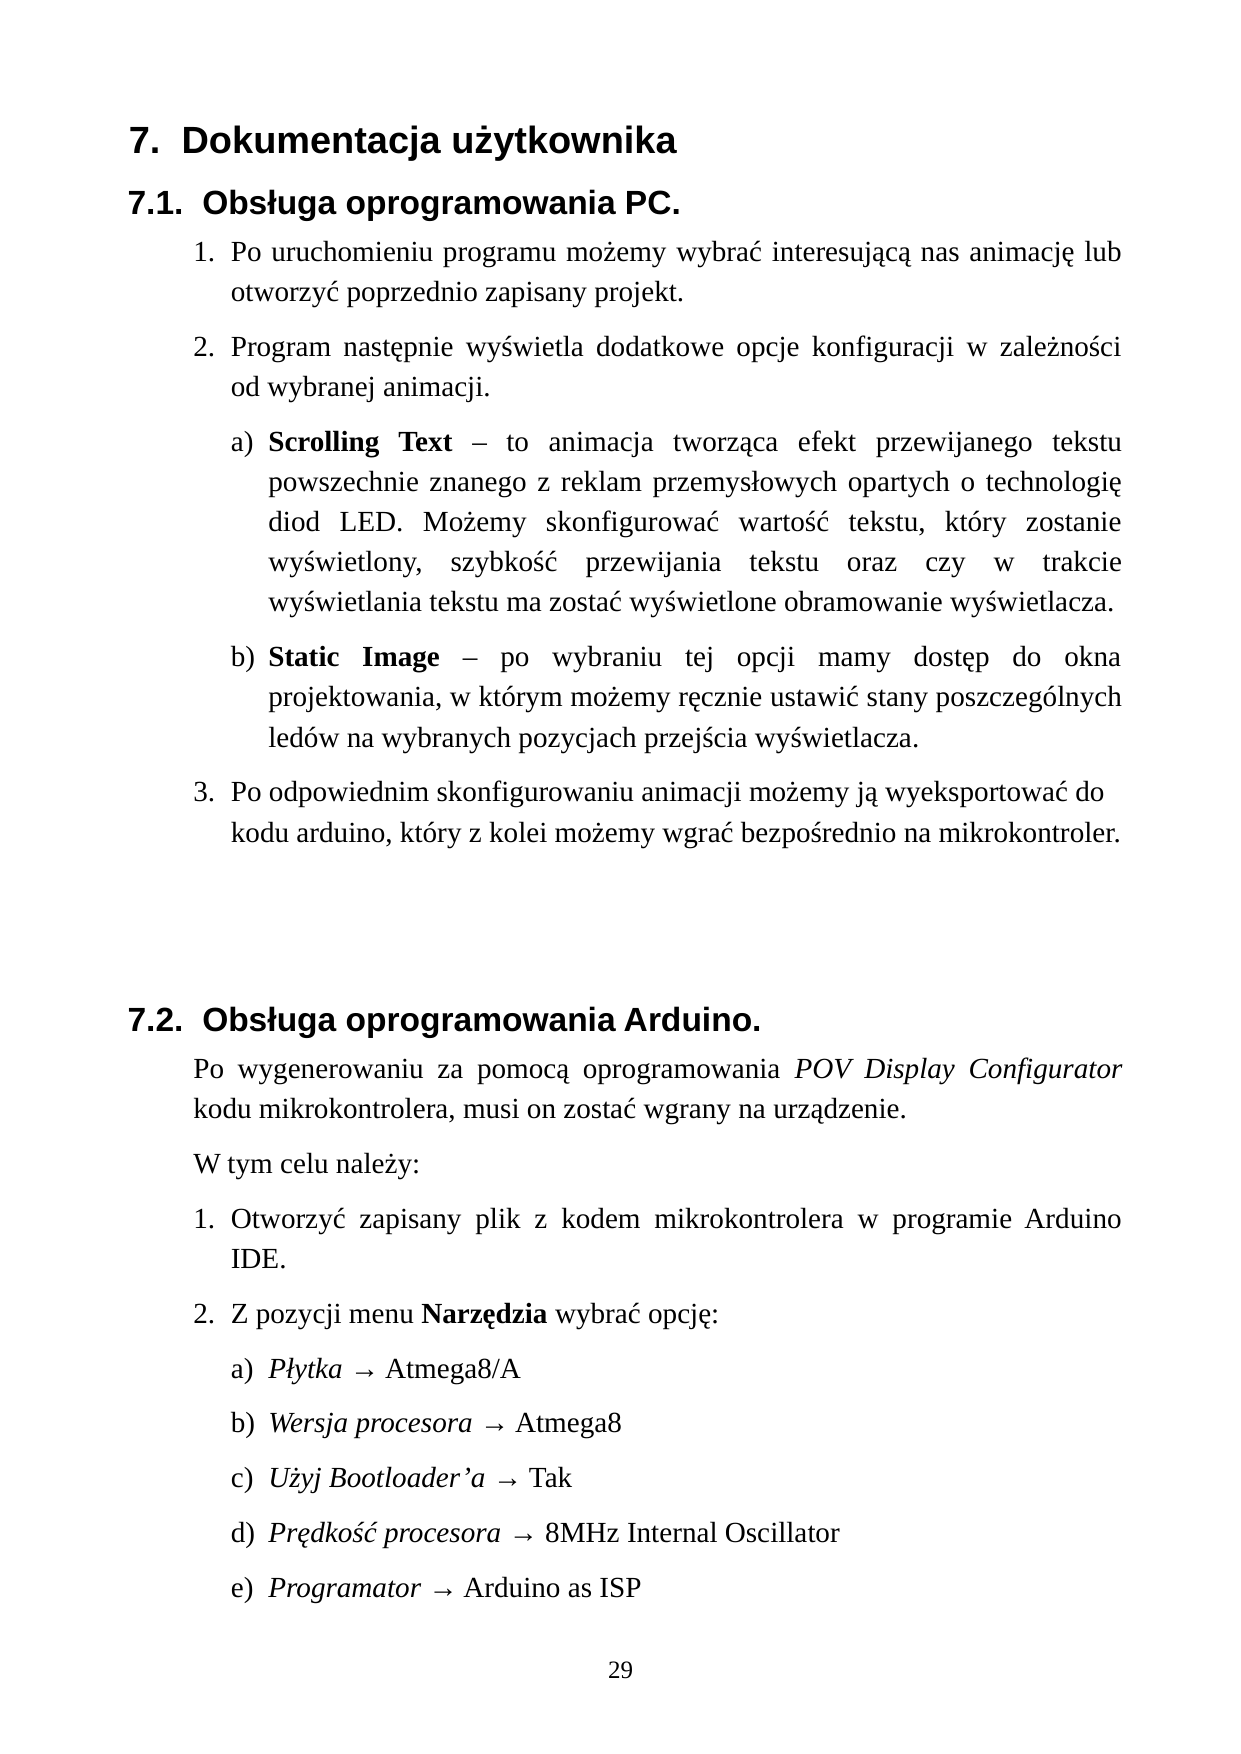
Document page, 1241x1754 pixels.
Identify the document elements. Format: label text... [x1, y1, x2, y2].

list Płytka → Atmega8/A [231, 1351, 1122, 1384]
list W tym celu należy: [156, 1146, 1122, 1180]
list Z pozycji menu Narzędzia wybrać opcję: [193, 1296, 1122, 1329]
list Po wygenerowaniu za pomocą oprogramowania POV Display Configurator kodu mikrokontrolera, musi on zostać wgrany na urządzenie. [156, 1051, 1122, 1125]
list Otworzyć zapisany plik z kodem mikrokontrolera w programie Arduino IDE. [193, 1201, 1122, 1275]
list Static Image – po wybraniu tej opcji mamy dostęp do okna projektowania, w którym możemy ręcznie ustawić stany poszczególnych ledów na wybranych pozycjach przejścia wyświetlacza. [231, 639, 1122, 753]
list Po uruchomieniu programu możemy wybrać interesującą nas animację lub otworzyć poprzednio zapisany projekt. [193, 234, 1122, 307]
list Użyj Bootloader’a → Tak [231, 1460, 1122, 1494]
list Programator → Arduino as ISP [231, 1570, 1122, 1603]
list Wersja procesora → Atmega8 [231, 1406, 1122, 1439]
subtitle Obsługa oprogramowania Arduino. [118, 1000, 1122, 1039]
list Program następnie wyświetla dodatkowe opcje konfiguracji w zależności od wybranej animacji. [193, 329, 1122, 402]
list Po odpowiednim skonfigurowaniu animacji możemy ją wyeksportować do kodu arduino, który z kolei możemy wgrać bezpośrednio na mikrokontroler. [193, 774, 1122, 848]
subtitle Obsługa oprogramowania PC. [118, 183, 1122, 221]
list Scrolling Text – to animacja tworząca efekt przewijanego tekstu powszechnie znanego z reklam przemysłowych opartych o technologię diod LED. Możemy skonfigurować wartość tekstu, który zostanie wyświetlony, szybkość przewijania tekstu oraz czy w trakcie wyświetlania tekstu ma zostać wyświetlone obramowanie wyświetlacza. [231, 424, 1122, 618]
subtitle Dokumentacja użytkownika [118, 118, 1122, 162]
list Prędkość procesora → 8MHz Internal Oscillator [231, 1515, 1122, 1549]
